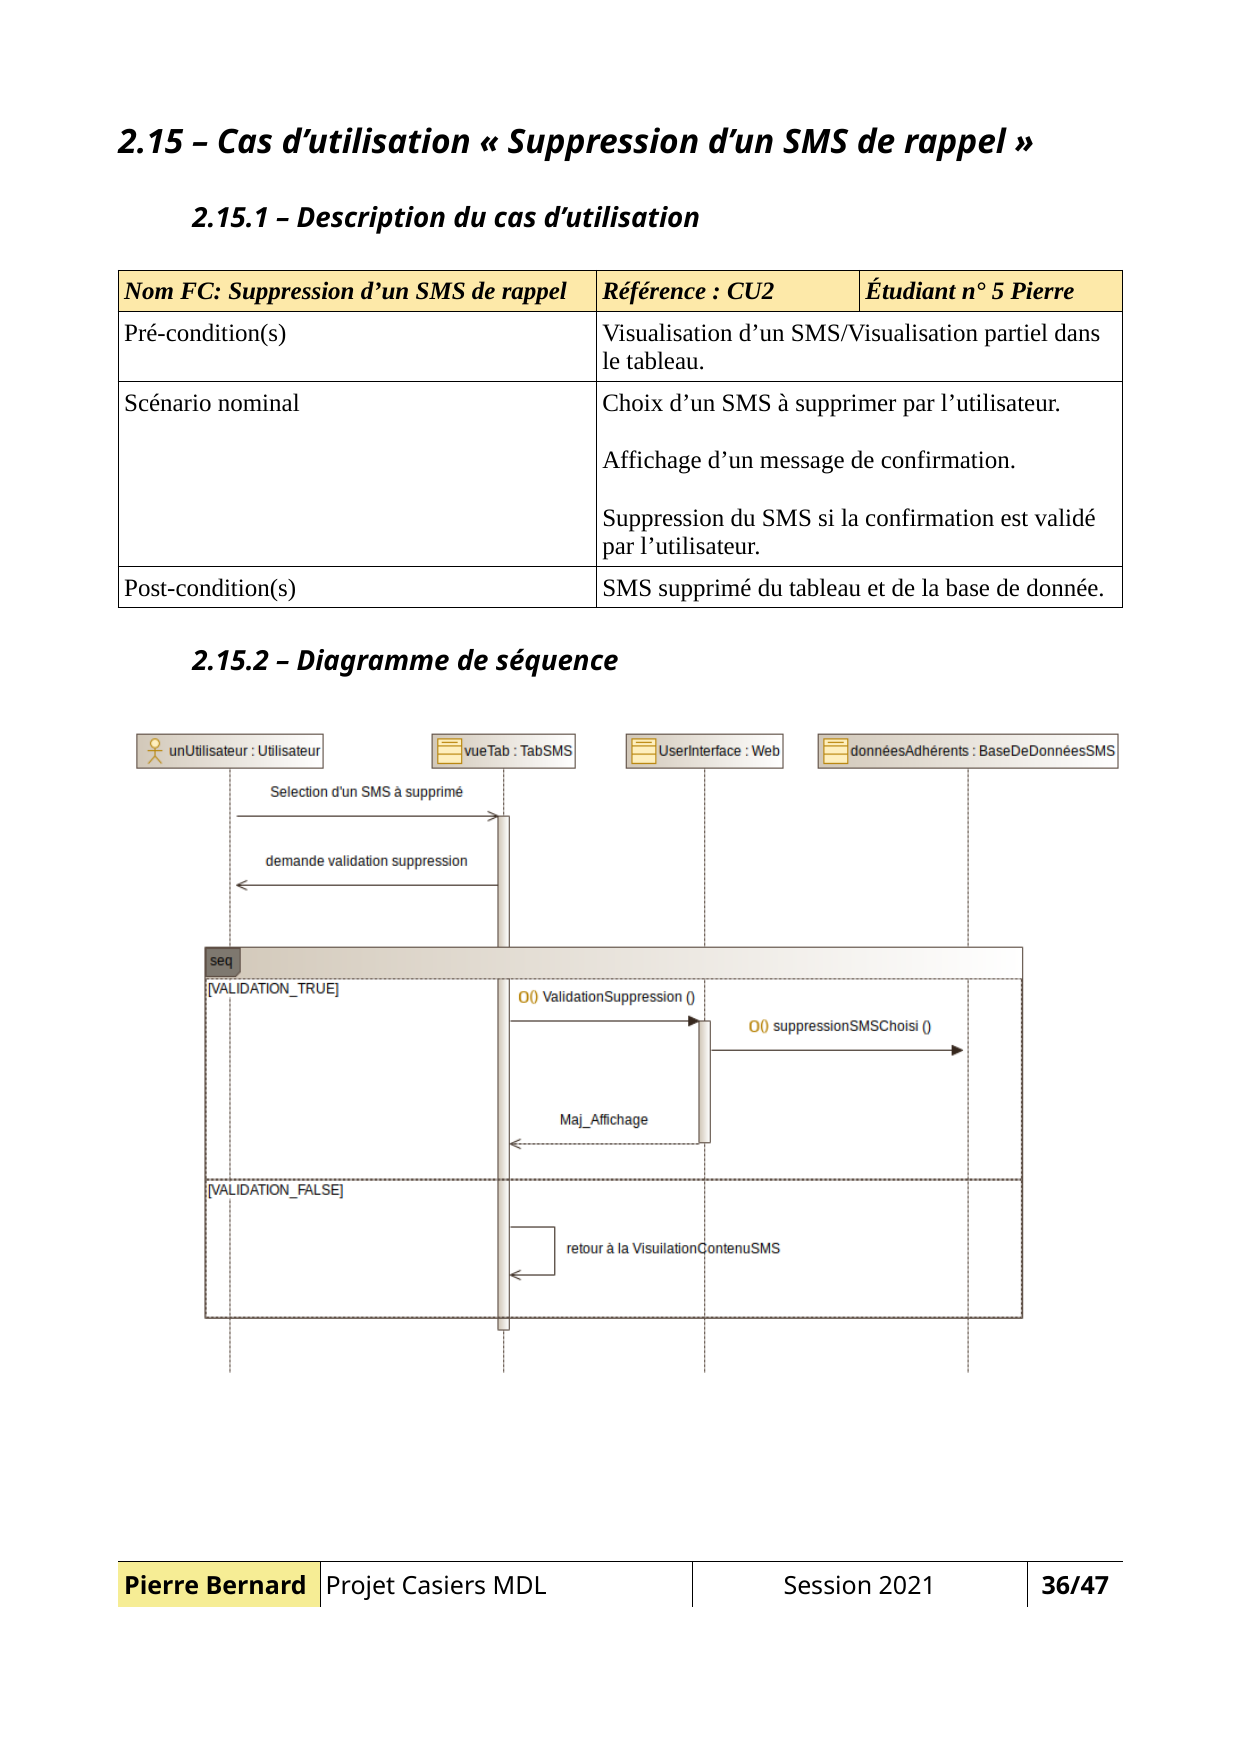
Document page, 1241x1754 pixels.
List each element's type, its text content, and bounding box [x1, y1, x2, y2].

table_cell SMS supprimé du tableau et de la base de donnée. [597, 567, 1122, 607]
subtitle 2.15.2 – Diagramme de séquence [118, 641, 1122, 679]
subtitle 2.15.1 – Description du cas d’utilisation [118, 198, 1122, 236]
table_cell Pré-condition(s) [119, 312, 596, 381]
table_header Nom FC: Suppression d’un SMS de rappel [119, 271, 596, 311]
picture [126, 722, 1130, 1373]
subtitle 2.15 – Cas d’utilisation « Suppression d’un SMS de rappel » [118, 118, 1122, 164]
table_header Référence : CU2 [597, 271, 859, 311]
table_cell Scénario nominal [119, 382, 596, 566]
table_cell Visualisation d’un SMS/Visualisation partiel dans le tableau. [597, 312, 1122, 381]
table_header Étudiant n° 5 Pierre [860, 271, 1122, 311]
table_cell Post-condition(s) [119, 567, 596, 607]
table_cell Choix d’un SMS à supprimer par l’utilisateur. Affichage d’un message de confirmation. Suppression du SMS si la confirmation est validé par l’utilisateur. [597, 382, 1122, 566]
